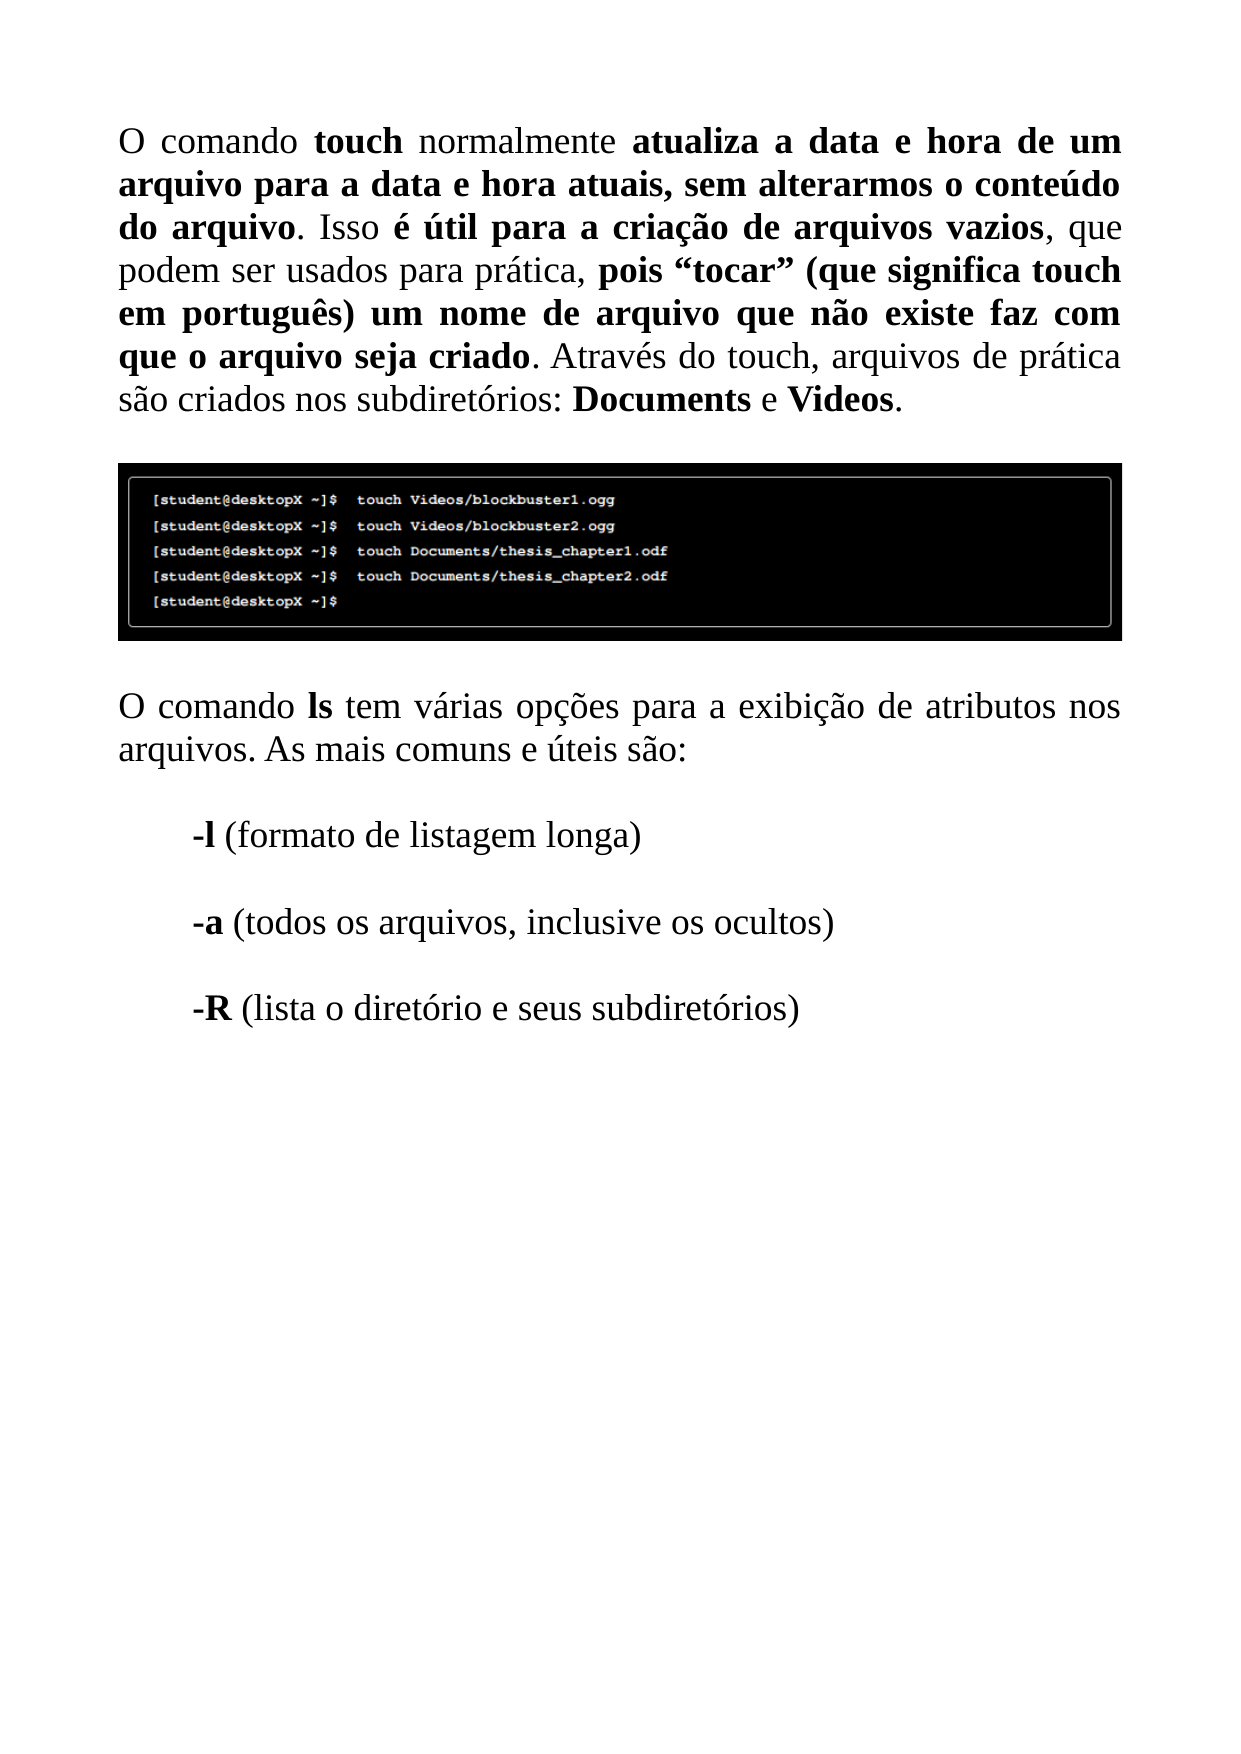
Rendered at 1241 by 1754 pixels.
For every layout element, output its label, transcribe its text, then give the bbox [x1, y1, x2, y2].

text -a (todos os arquivos, inclusive os ocultos) [118, 899, 1122, 942]
text O comando touch normalmente atualiza a data e hora de um arquivo para a data e hora atuais, sem alterarmos o conteúdo do arquivo. Isso é útil para a criação de arquivos vazios, que podem ser usados para prática, pois “tocar” (que significa touch em português) um nome de arquivo que não existe faz com que o arquivo seja criado. Através do touch, arquivos de prática são criados nos subdiretórios: Documents e Videos. [118, 118, 1122, 420]
text -l (formato de listagem longa) [118, 813, 1122, 856]
text -R (lista o diretório e seus subdiretórios) [118, 985, 1122, 1028]
text O comando ls tem várias opções para a exibição de atributos nos arquivos. As mais comuns e úteis são: [118, 683, 1122, 770]
picture [118, 463, 1123, 641]
